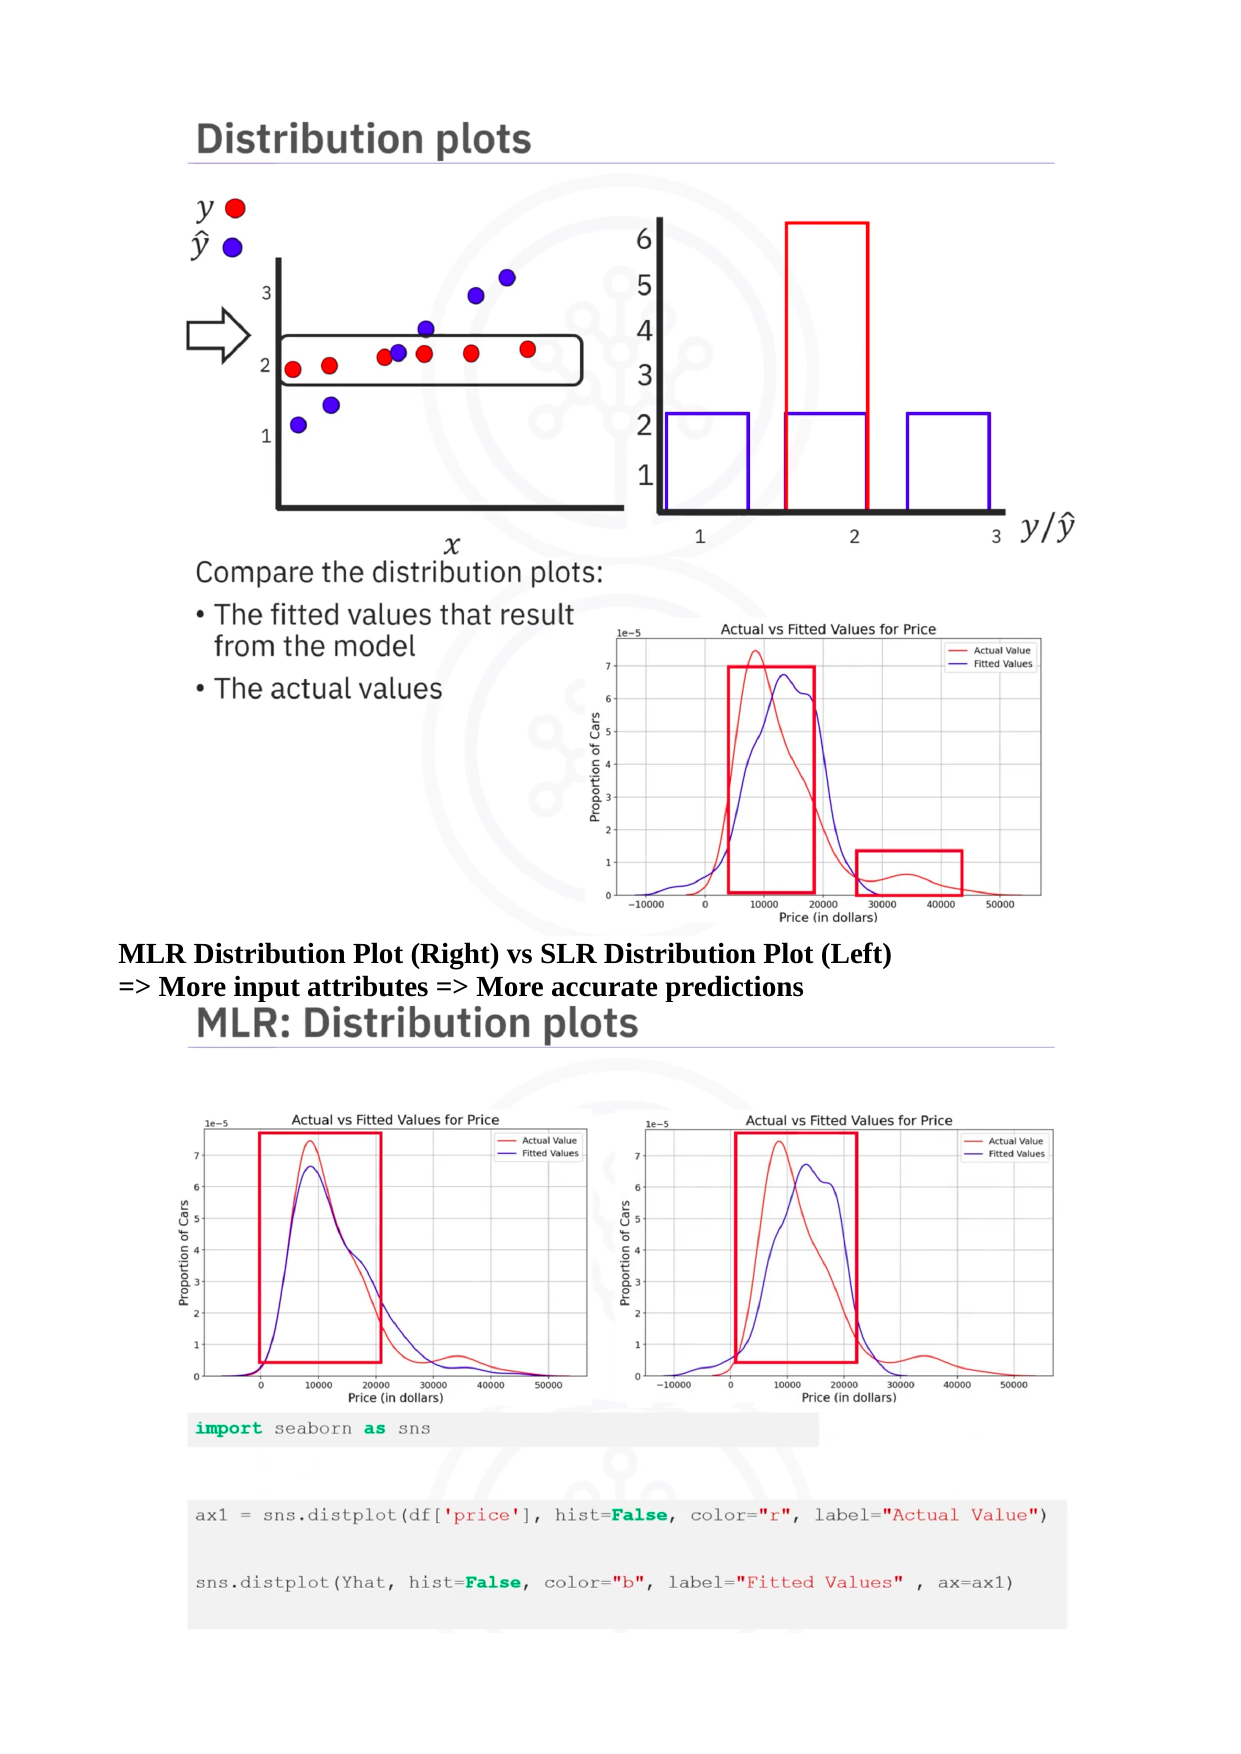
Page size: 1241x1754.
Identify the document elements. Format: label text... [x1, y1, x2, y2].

picture [118, 1002, 1123, 1633]
text MLR Distribution Plot (Right) vs SLR Distribution Plot (Left) [118, 936, 1122, 969]
text => More input attributes => More accurate predictions [118, 969, 1122, 1002]
picture [118, 118, 1123, 936]
